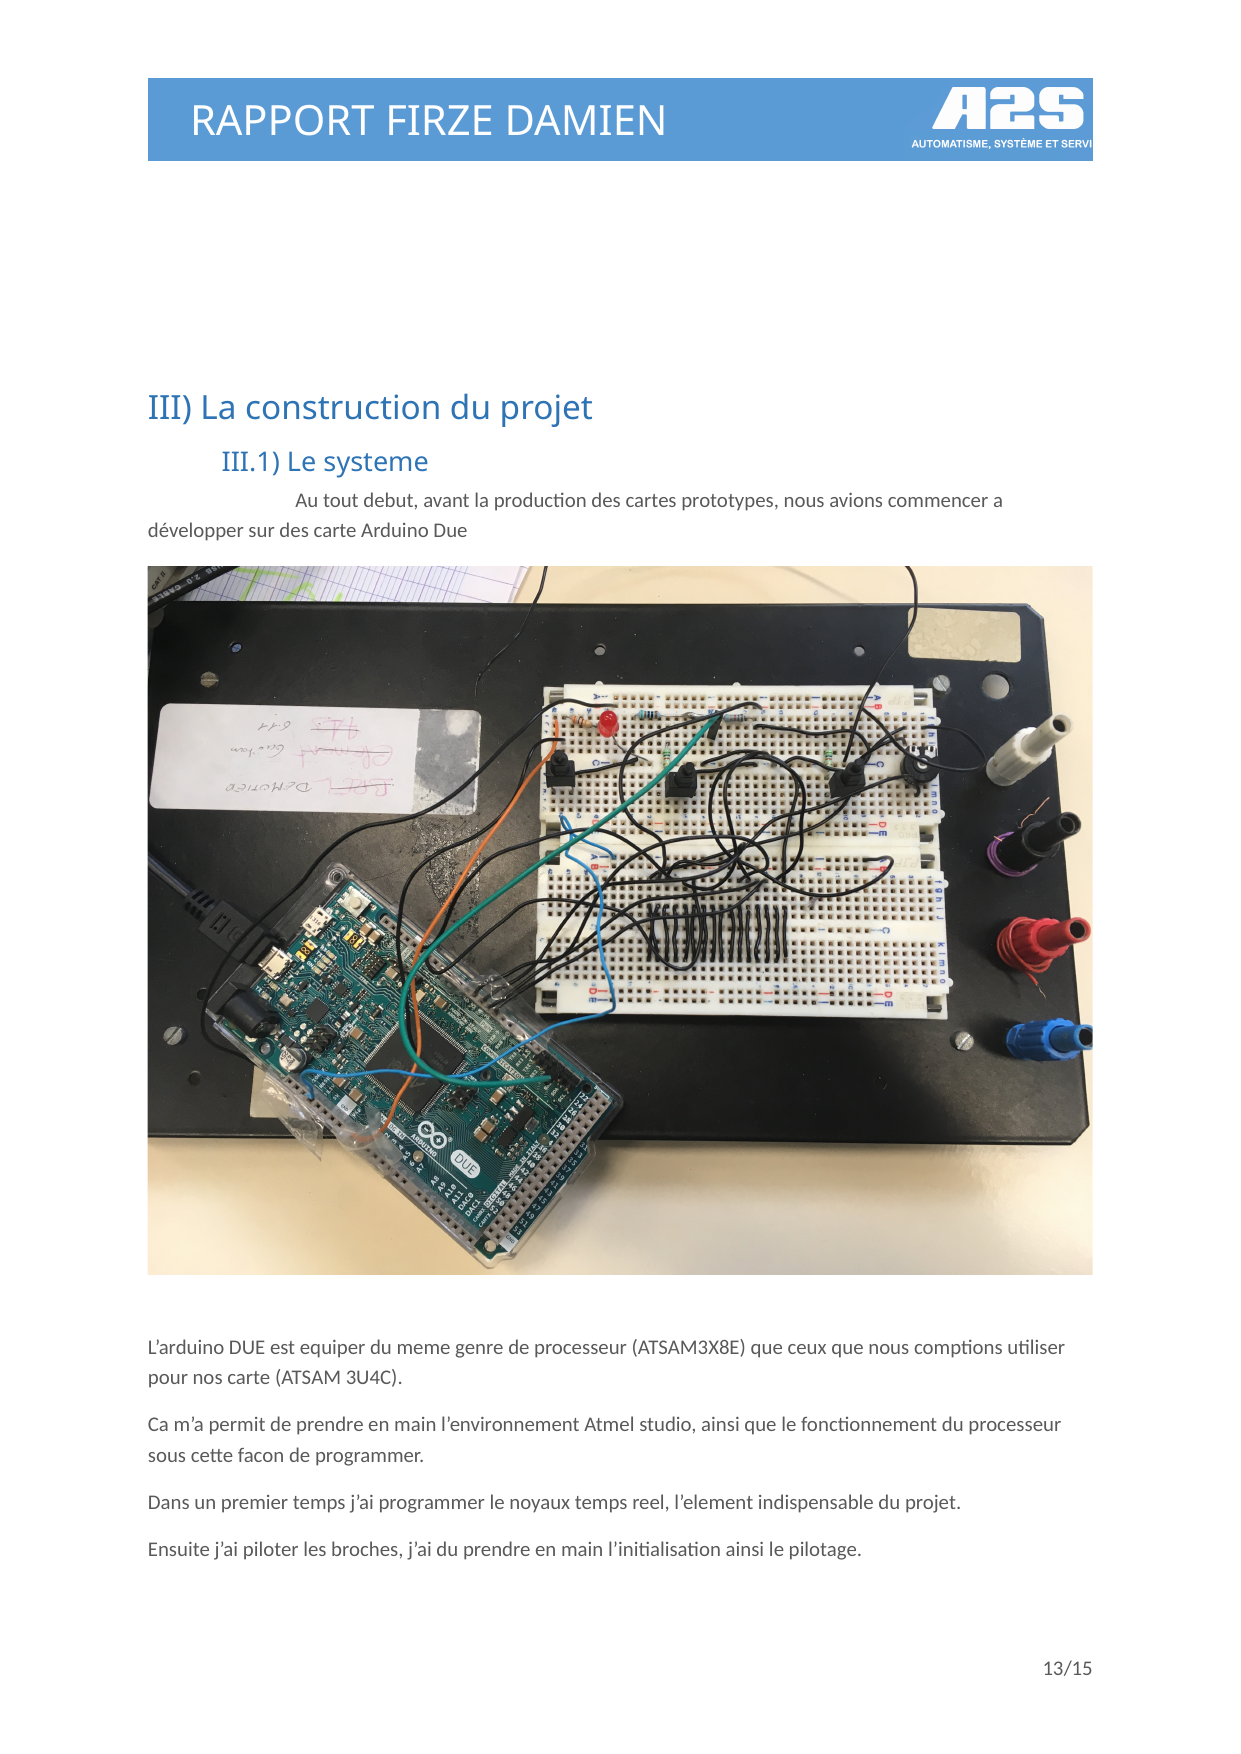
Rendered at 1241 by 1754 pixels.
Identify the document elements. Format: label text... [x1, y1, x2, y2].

picture [903, 79, 1092, 160]
text Au tout debut, avant la production des cartes prototypes, nous avions commencer a développer sur des carte Arduino Due [148, 487, 1093, 543]
picture [903, 55, 1115, 188]
subtitle III) La construction du projet [148, 384, 1093, 429]
text Ca m’a permit de prendre en main l’environnement Atmel studio, ainsi que le fonctionnement du processeur sous cette facon de programmer. [148, 1412, 1093, 1467]
text L’arduino DUE est equiper du meme genre de processeur (ATSAM3X8E) que ceux que nous comptions utiliser pour nos carte (ATSAM 3U4C). [148, 1334, 1093, 1390]
picture [147, 566, 1093, 1275]
text Dans un premier temps j’ai programmer le noyaux temps reel, l’element indispensable du projet. [148, 1489, 1093, 1514]
subtitle III.1) Le systeme [148, 443, 1093, 479]
text Ensuite j’ai piloter les broches, j’ai du prendre en main l’initialisation ainsi le pilotage. [148, 1536, 1093, 1562]
